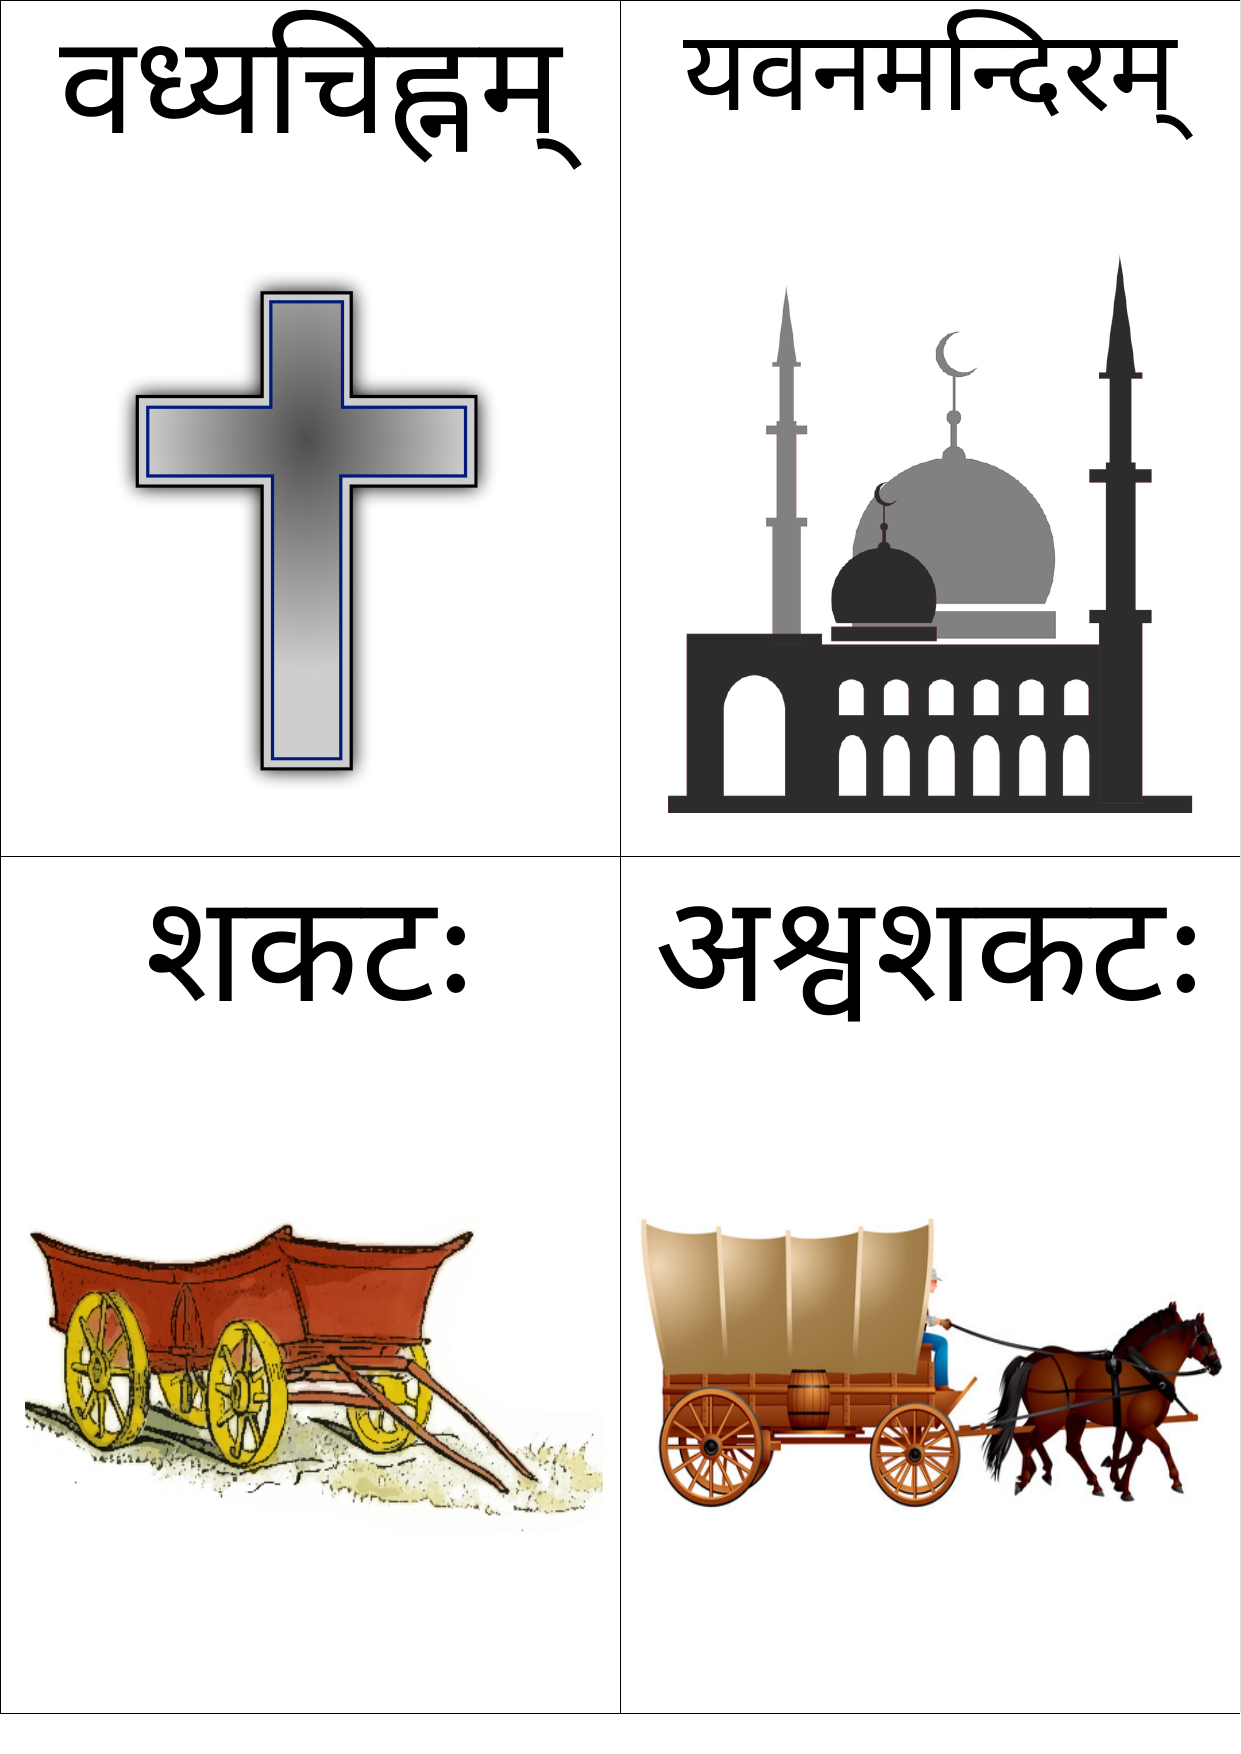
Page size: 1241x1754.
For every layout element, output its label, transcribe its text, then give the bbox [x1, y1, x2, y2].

table_cell शकटः [1, 857, 620, 1712]
picture [25, 1200, 603, 1533]
picture [637, 1214, 1226, 1512]
table_cell अश्वशकटः [621, 857, 1240, 1712]
picture [668, 254, 1193, 813]
table_cell यवनमन्दिरम् [621, 1, 1240, 856]
picture [92, 254, 521, 804]
table_cell वध्यचिह्नम् [1, 1, 620, 856]
